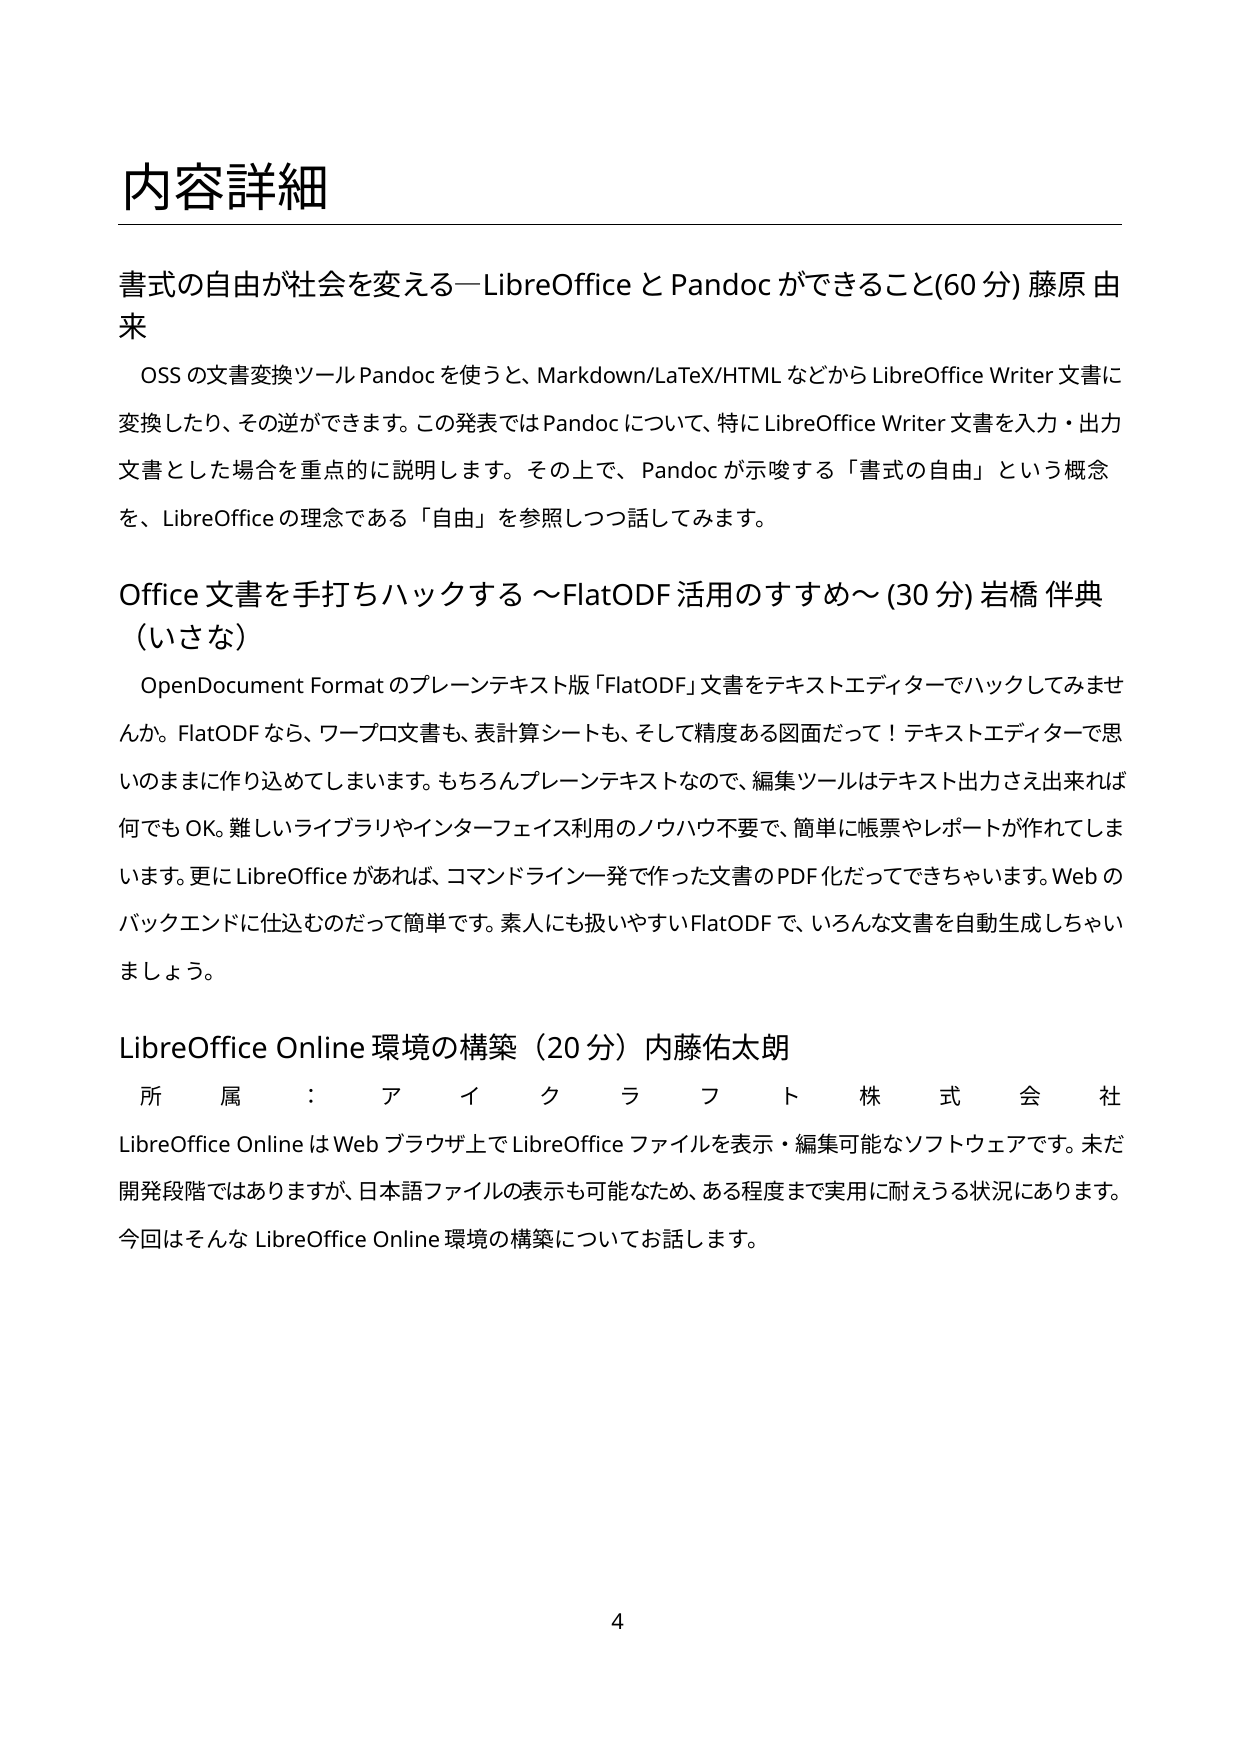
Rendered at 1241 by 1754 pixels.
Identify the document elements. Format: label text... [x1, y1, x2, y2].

subtitle 書式の自由が社会を変える―LibreOfficeとPandocができること(60分) 藤原 由来 [118, 261, 1122, 346]
subtitle Office文書を手打ちハックする ～FlatODF活用のすすめ～ (30分) 岩橋 伴典（いさな） [118, 572, 1122, 657]
subtitle LibreOffice Online環境の構築（20分）内藤佑太朗 [118, 1025, 1122, 1067]
text 所属：アイクラフト株式会社 LibreOffice OnlineはWebブラウザ上でLibreOfficeファイルを表示・編集可能なソフトウェアです。未だ開発段階ではありますが、日本語ファイルの表示も可能なため、ある程度まで実用に耐えうる状況にあります。今回はそんな LibreOffice Online環境の構築についてお話します。 [118, 1079, 1122, 1254]
subtitle 内容詳細 [118, 143, 1122, 224]
text OpenDocument Formatのプレーンテキスト版「FlatODF」文書をテキストエディターでハックしてみませんか。 FlatODFなら、ワープロ文書も、表計算シートも、そして精度ある図面だって！テキストエディターで思いのままに作り込めてしまいます。もちろんプレーンテキストなので、編集ツールはテキスト出力さえ出来れば何でもOK。難しいライブラリやインターフェイス利用のノウハウ不要で、簡単に帳票やレポートが作れてしまいます。更にLibreOfficeがあれば、コマンドライン一発で作った文書のPDF化だってできちゃいます。Webのバックエンドに仕込むのだって簡単です。素人にも扱いやすいFlatODFで、いろんな文書を自動生成しちゃいましょう。 [118, 668, 1122, 986]
text OSSの文書変換ツールPandocを使うと、Markdown/LaTeX/HTMLなどからLibreOffice Writer文書に変換したり、その逆ができます。この発表ではPandocについて、特にLibreOffice Writer文書を入力・出力文書とした場合を重点的に説明します。その上で、Pandocが示唆する「書式の自由」という概念を、LibreOfficeの理念である「自由」を参照しつつ話してみます。 [118, 358, 1122, 532]
